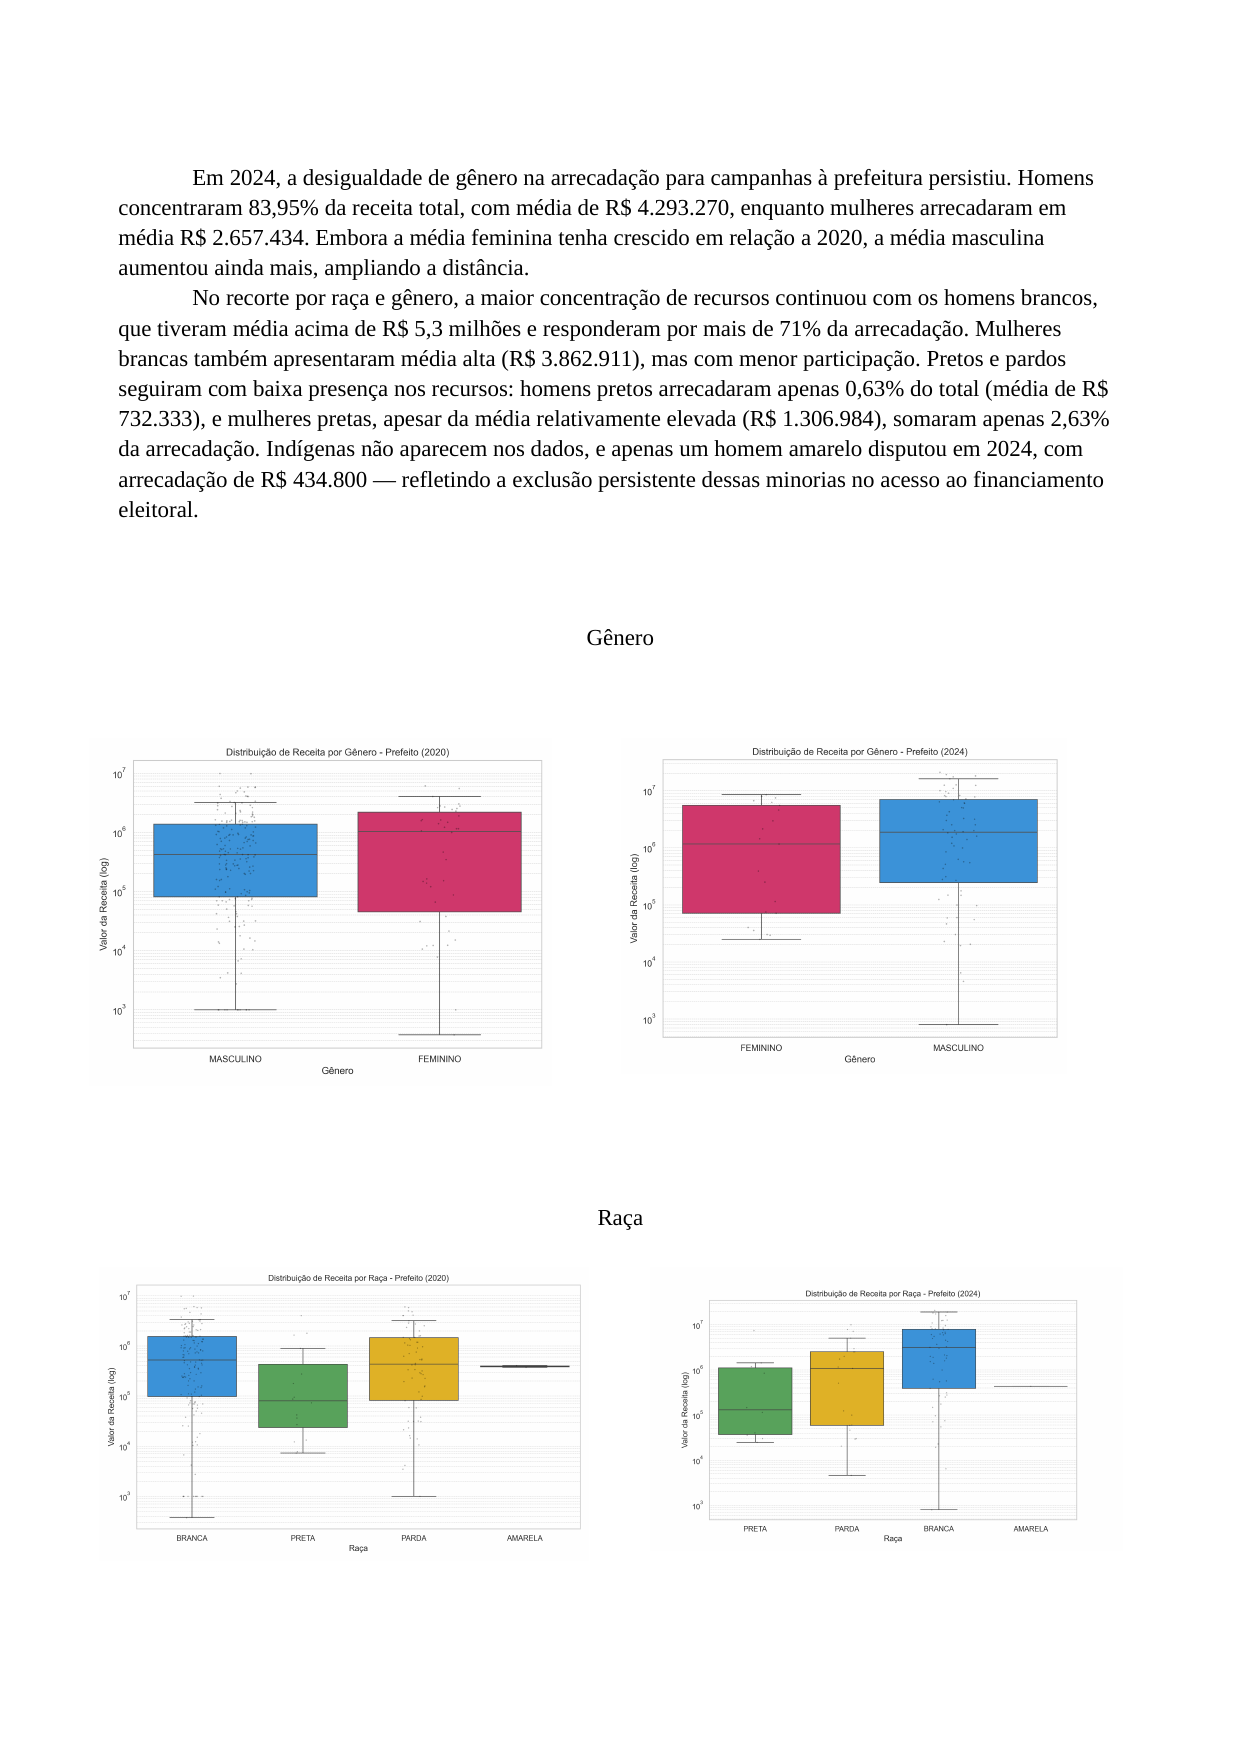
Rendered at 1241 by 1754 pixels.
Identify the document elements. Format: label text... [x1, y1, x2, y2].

text Em 2024, a desigualdade de gênero na arrecadação para campanhas à prefeitura persistiu. Homens concentraram 83,95% da receita total, com média de R$ 4.293.270, enquanto mulheres arrecadaram em média R$ 2.657.434. Embora a média feminina tenha crescido em relação a 2020, a média masculina aumentou ainda mais, ampliando a distância. No recorte por raça e gênero, a maior concentração de recursos continuou com os homens brancos, que tiveram média acima de R$ 5,3 milhões e responderam por mais de 71% da arrecadação. Mulheres brancas também apresentaram média alta (R$ 3.862.911), mas com menor participação. Pretos e pardos seguiram com baixa presença nos recursos: homens pretos arrecadaram apenas 0,63% do total (média de R$ 732.333), e mulheres pretas, apesar da média relativamente elevada (R$ 1.306.984), somaram apenas 2,63% da arrecadação. Indígenas não aparecem nos dados, e apenas um homem amarelo disputou em 2024, com arrecadação de R$ 434.800 — refletindo a exclusão persistente dessas minorias no acesso ao financiamento eleitoral. [118, 164, 1122, 522]
text Gênero [118, 624, 1122, 650]
picture [99, 1267, 589, 1561]
picture [620, 738, 1067, 1074]
picture [89, 738, 552, 1086]
text Raça [118, 1204, 1122, 1231]
picture [650, 1267, 1123, 1551]
